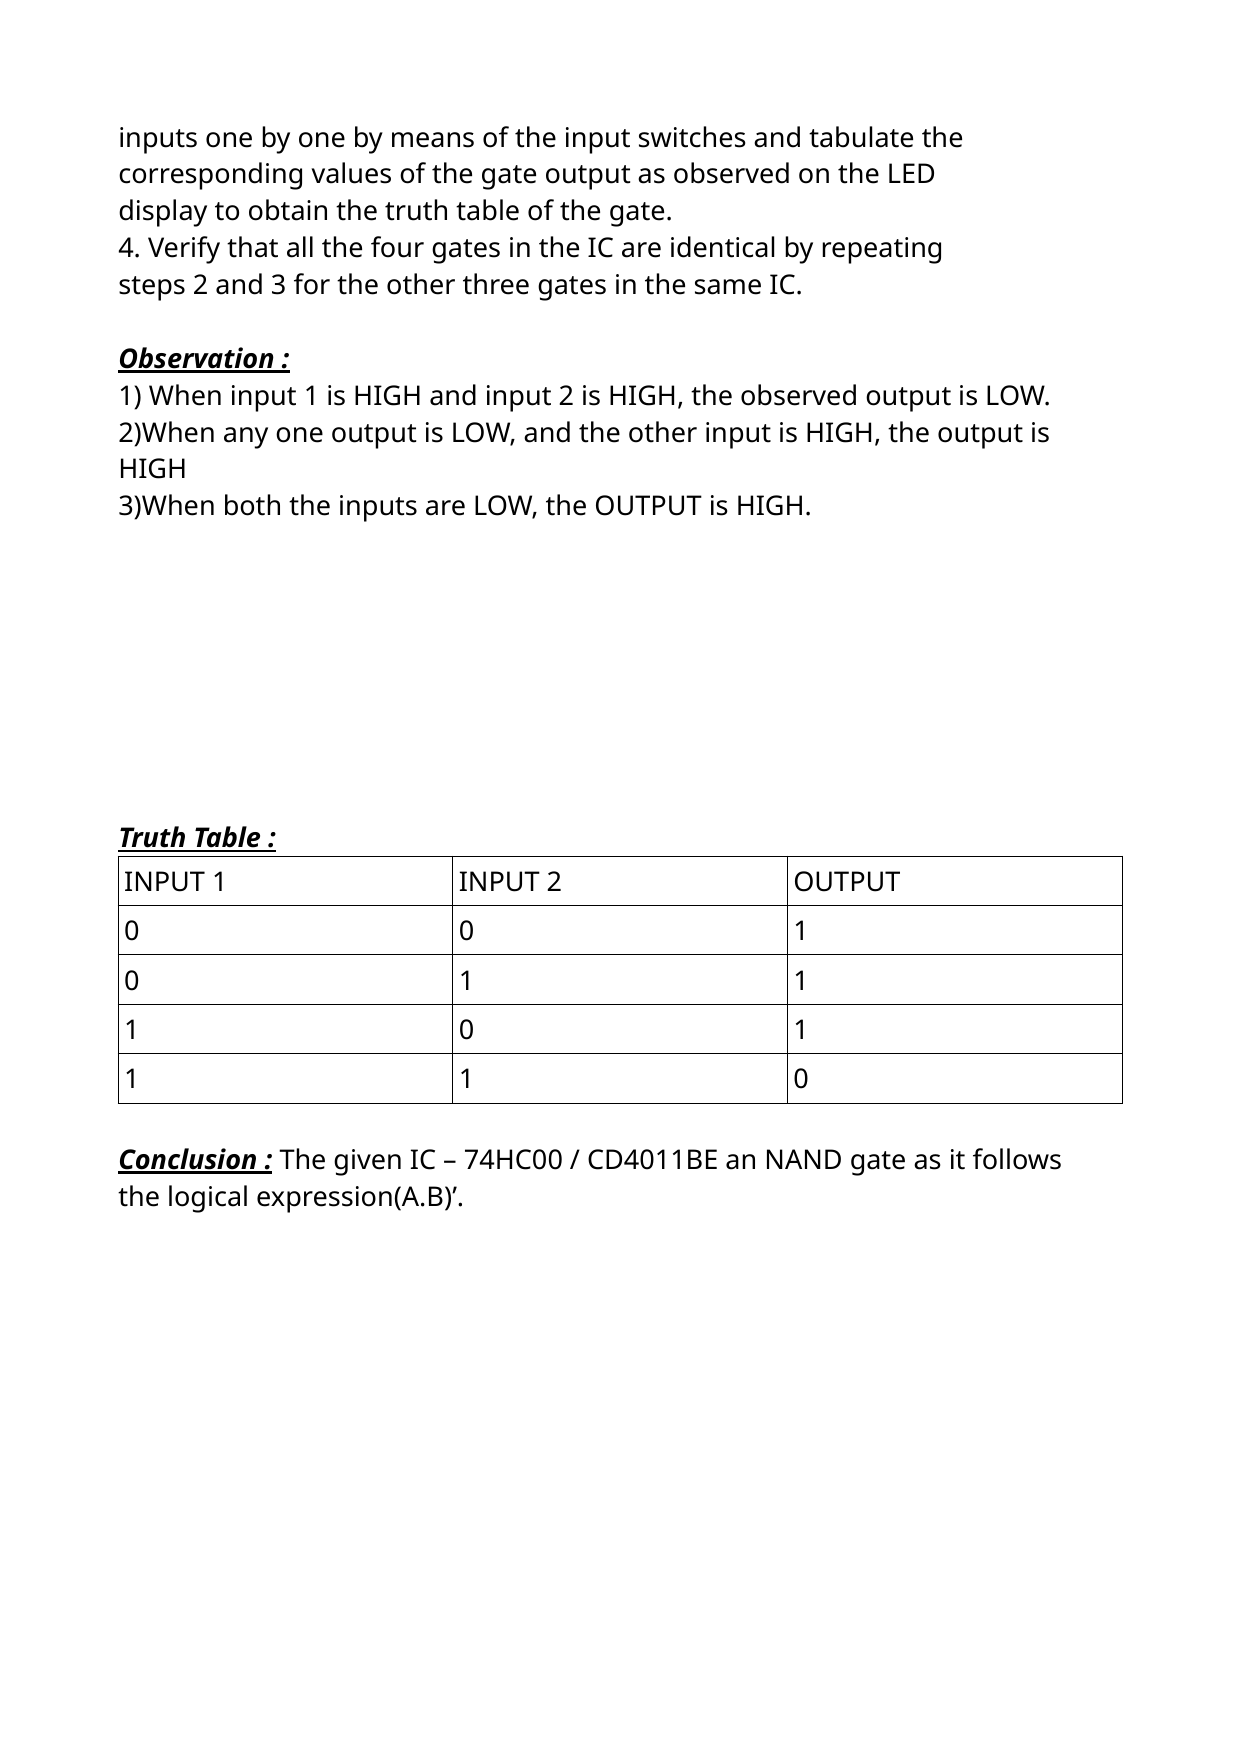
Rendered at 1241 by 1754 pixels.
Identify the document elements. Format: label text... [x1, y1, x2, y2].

table_cell 1 [788, 955, 1122, 1004]
text 3)When both the inputs are LOW, the OUTPUT is HIGH. [118, 487, 1122, 524]
table_cell 1 [788, 906, 1122, 954]
text 4. Verify that all the four gates in the IC are identical by repeating [118, 229, 1122, 266]
text corresponding values of the gate output as observed on the LED [118, 155, 1122, 192]
text Truth Table : [118, 819, 1122, 856]
text Observation : [118, 339, 1122, 376]
table_cell 0 [119, 906, 452, 954]
text Conclusion : The given IC – 74HC00 / CD4011BE an NAND gate as it follows [118, 1140, 1122, 1177]
text 2)When any one output is LOW, and the other input is HIGH, the output is HIGH [118, 413, 1122, 487]
text steps 2 and 3 for the other three gates in the same IC. [118, 266, 1122, 302]
table_header INPUT 1 [119, 857, 452, 905]
table_cell 0 [453, 1005, 787, 1053]
text 1) When input 1 is HIGH and input 2 is HIGH, the observed output is LOW. [118, 376, 1122, 413]
table_cell 1 [788, 1005, 1122, 1053]
table_cell 1 [453, 955, 787, 1004]
table_header INPUT 2 [453, 857, 787, 905]
table_cell 0 [119, 955, 452, 1004]
text display to obtain the truth table of the gate. [118, 192, 1122, 229]
table_cell 1 [119, 1054, 452, 1102]
table_cell 1 [119, 1005, 452, 1053]
table_cell 1 [453, 1054, 787, 1102]
text inputs one by one by means of the input switches and tabulate the [118, 118, 1122, 155]
table_header OUTPUT [788, 857, 1122, 905]
text the logical expression(A.B)’. [118, 1177, 1122, 1214]
table_cell 0 [788, 1054, 1122, 1102]
table_cell 0 [453, 906, 787, 954]
